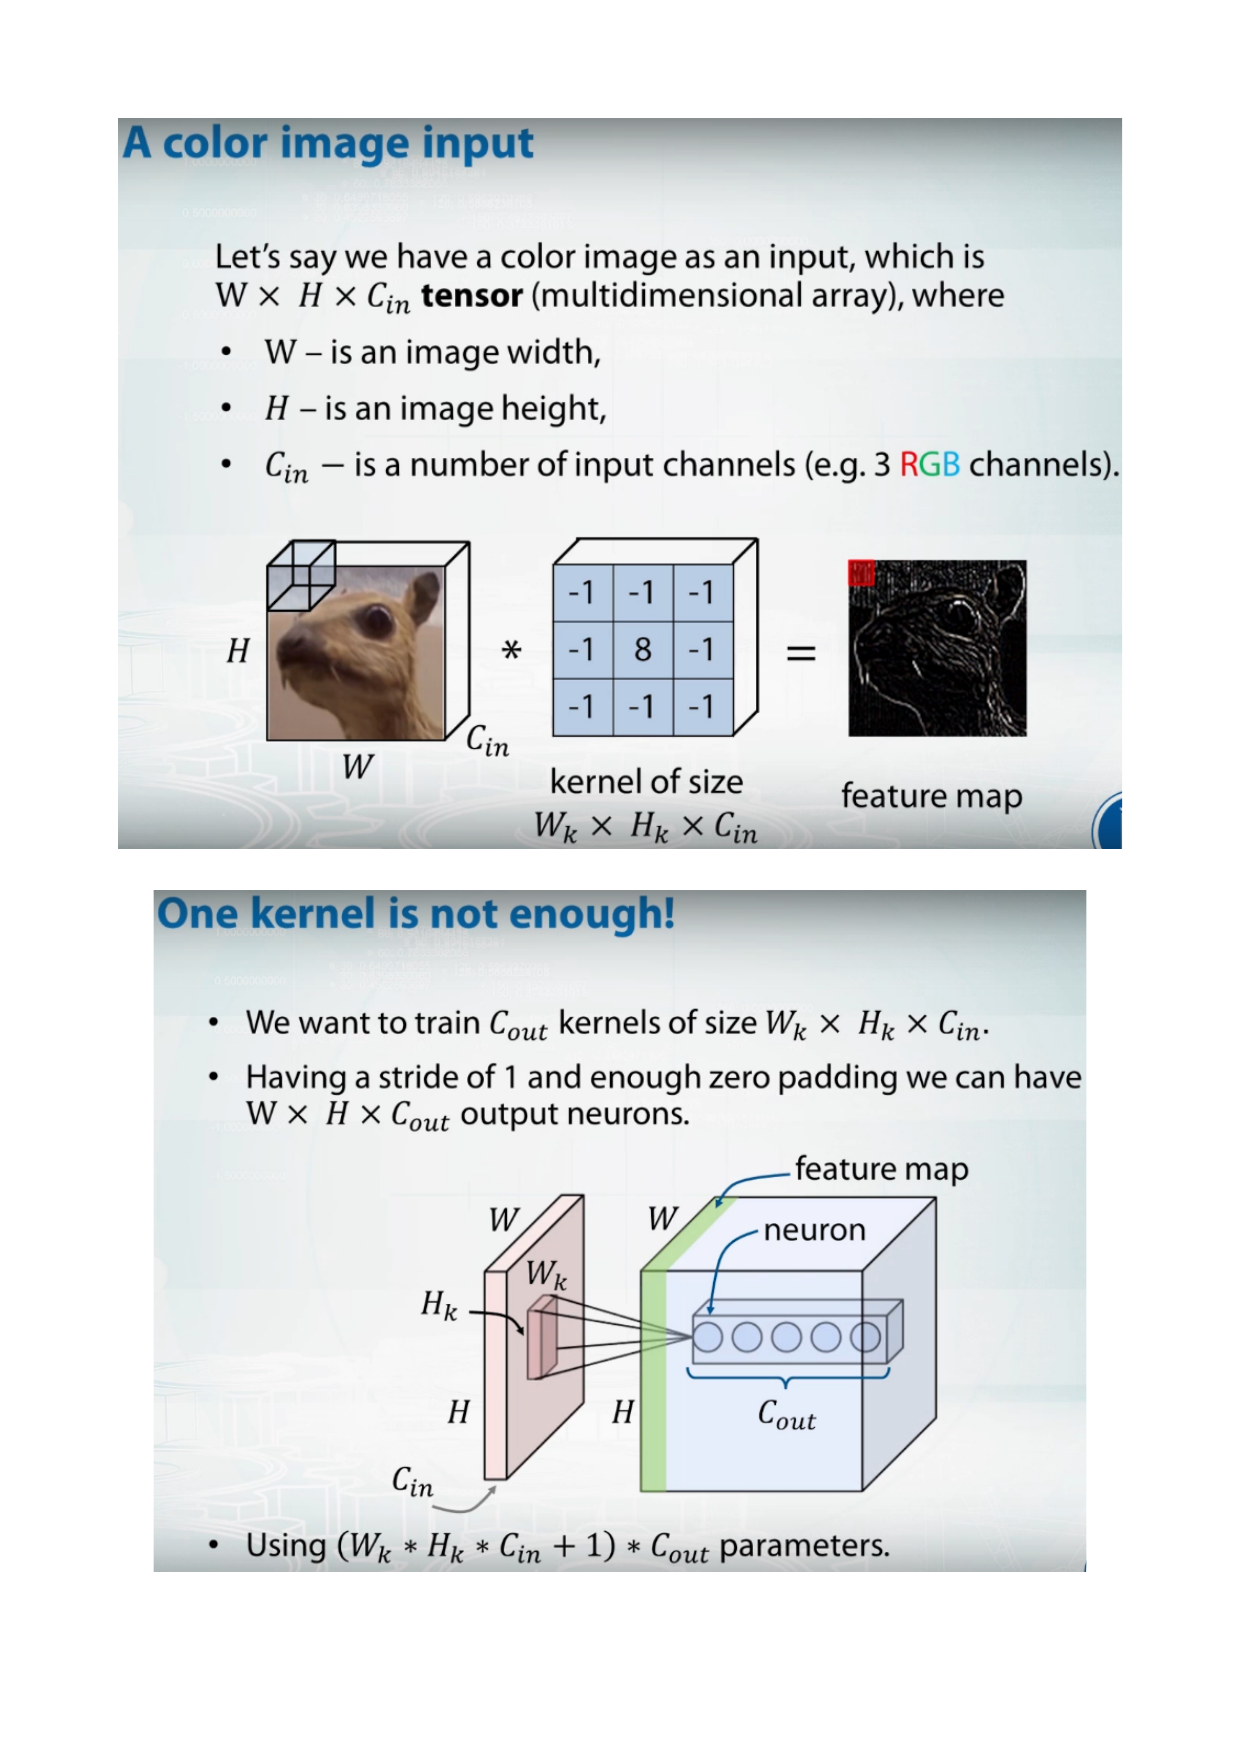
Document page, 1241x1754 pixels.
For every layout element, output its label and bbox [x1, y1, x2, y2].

picture [153, 890, 1087, 1572]
picture [118, 118, 1123, 849]
